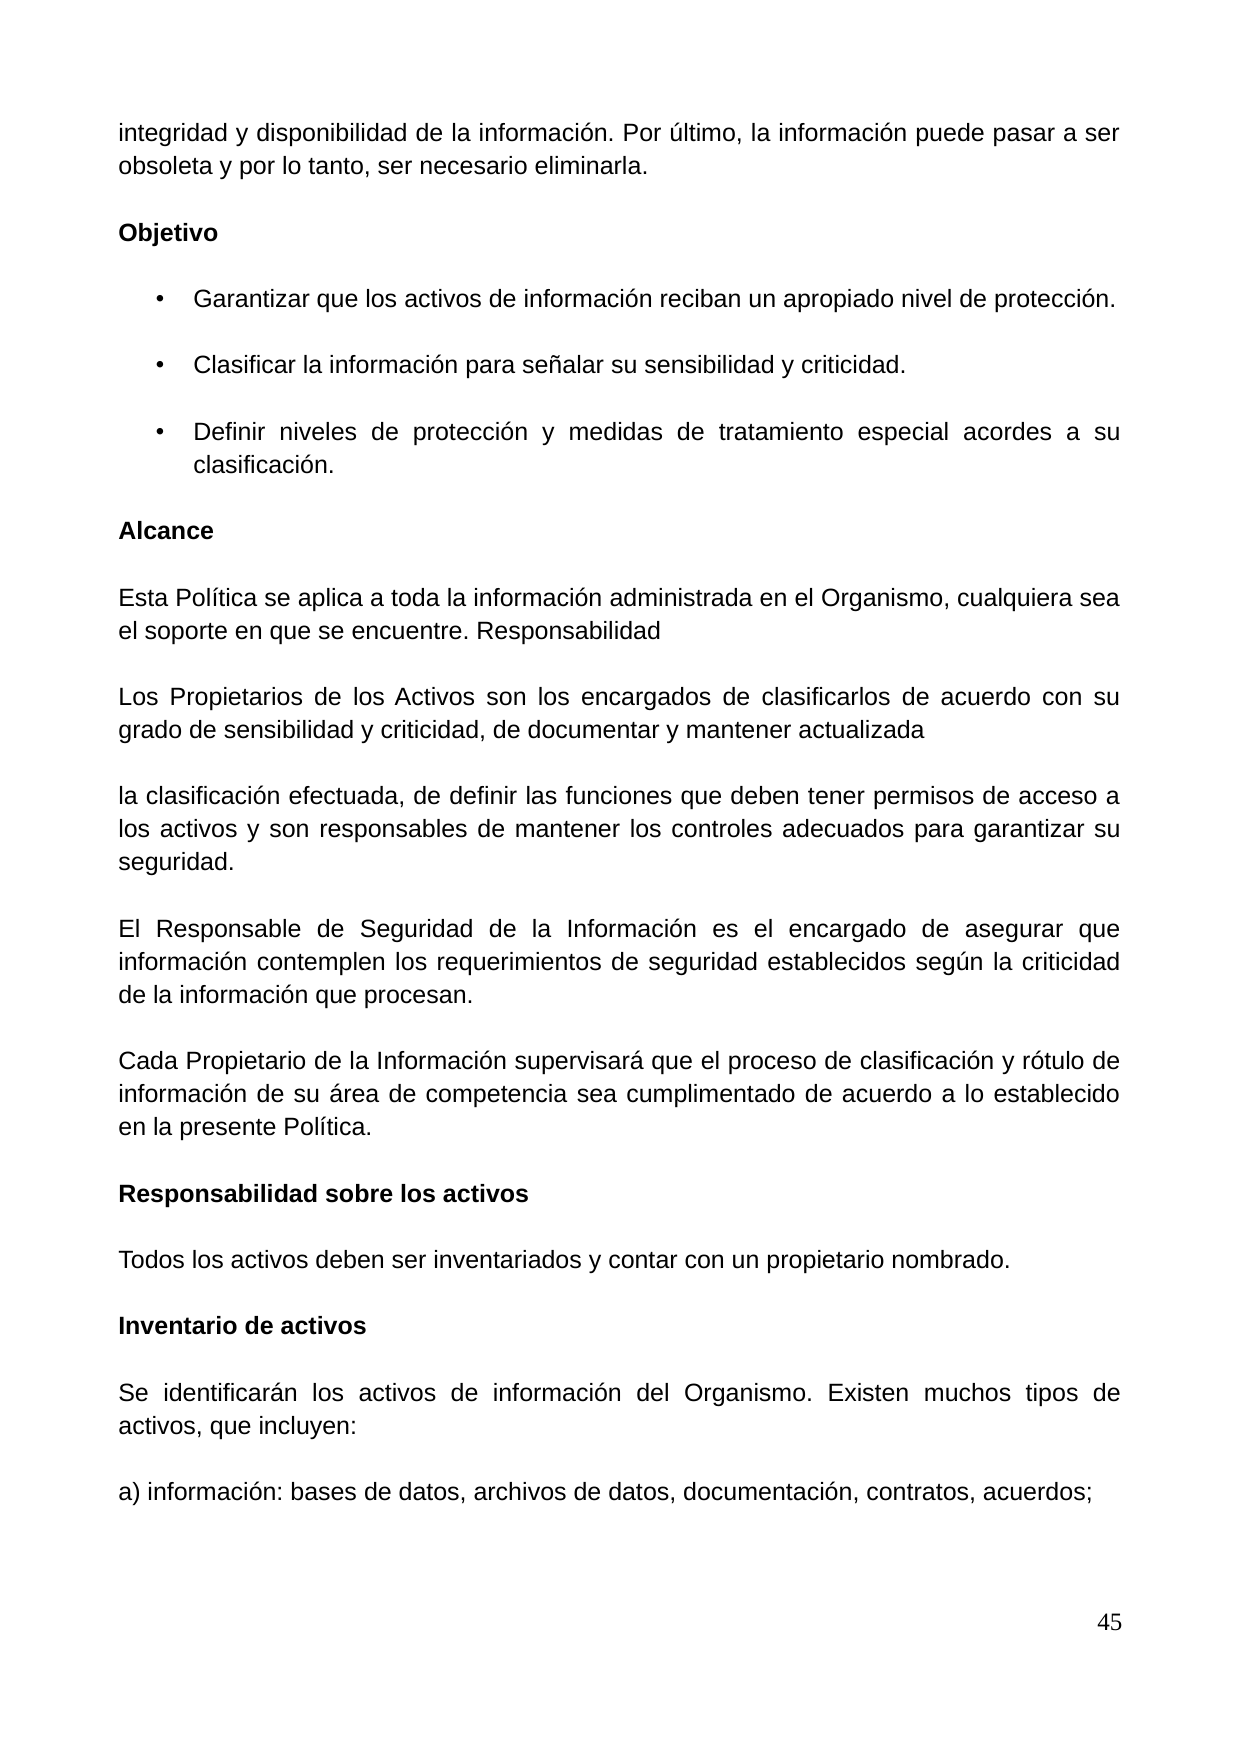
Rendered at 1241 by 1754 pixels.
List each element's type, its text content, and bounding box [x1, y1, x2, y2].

text Inventario de activos [118, 1311, 1122, 1340]
text Esta Política se aplica a toda la información administrada en el Organismo, cualquiera sea el soporte en que se encuentre. Responsabilidad [118, 583, 1122, 644]
text integridad y disponibilidad de la información. Por último, la información puede pasar a ser obsoleta y por lo tanto, ser necesario eliminarla. [118, 118, 1122, 180]
list Clasificar la información para señalar su sensibilidad y criticidad. [156, 350, 1122, 379]
text Cada Propietario de la Información supervisará que el proceso de clasificación y rótulo de información de su área de competencia sea cumplimentado de acuerdo a lo establecido en la presente Política. [118, 1046, 1122, 1141]
text Todos los activos deben ser inventariados y contar con un propietario nombrado. [118, 1245, 1122, 1274]
text la clasificación efectuada, de definir las funciones que deben tener permisos de acceso a los activos y son responsables de mantener los controles adecuados para garantizar su seguridad. [118, 781, 1122, 876]
text a) información: bases de datos, archivos de datos, documentación, contratos, acuerdos; [118, 1477, 1122, 1506]
text Se identificarán los activos de información del Organismo. Existen muchos tipos de activos, que incluyen: [118, 1378, 1122, 1439]
text El Responsable de Seguridad de la Información es el encargado de asegurar que información contemplen los requerimientos de seguridad establecidos según la criticidad de la información que procesan. [118, 914, 1122, 1008]
text Responsabilidad sobre los activos [118, 1178, 1122, 1207]
list Definir niveles de protección y medidas de tratamiento especial acordes a su clasificación. [156, 417, 1122, 479]
text Objetivo [118, 217, 1122, 246]
list Garantizar que los activos de información reciban un apropiado nivel de protección. [156, 284, 1122, 313]
text Los Propietarios de los Activos son los encargados de clasificarlos de acuerdo con su grado de sensibilidad y criticidad, de documentar y mantener actualizada [118, 682, 1122, 744]
text Alcance [118, 516, 1122, 545]
